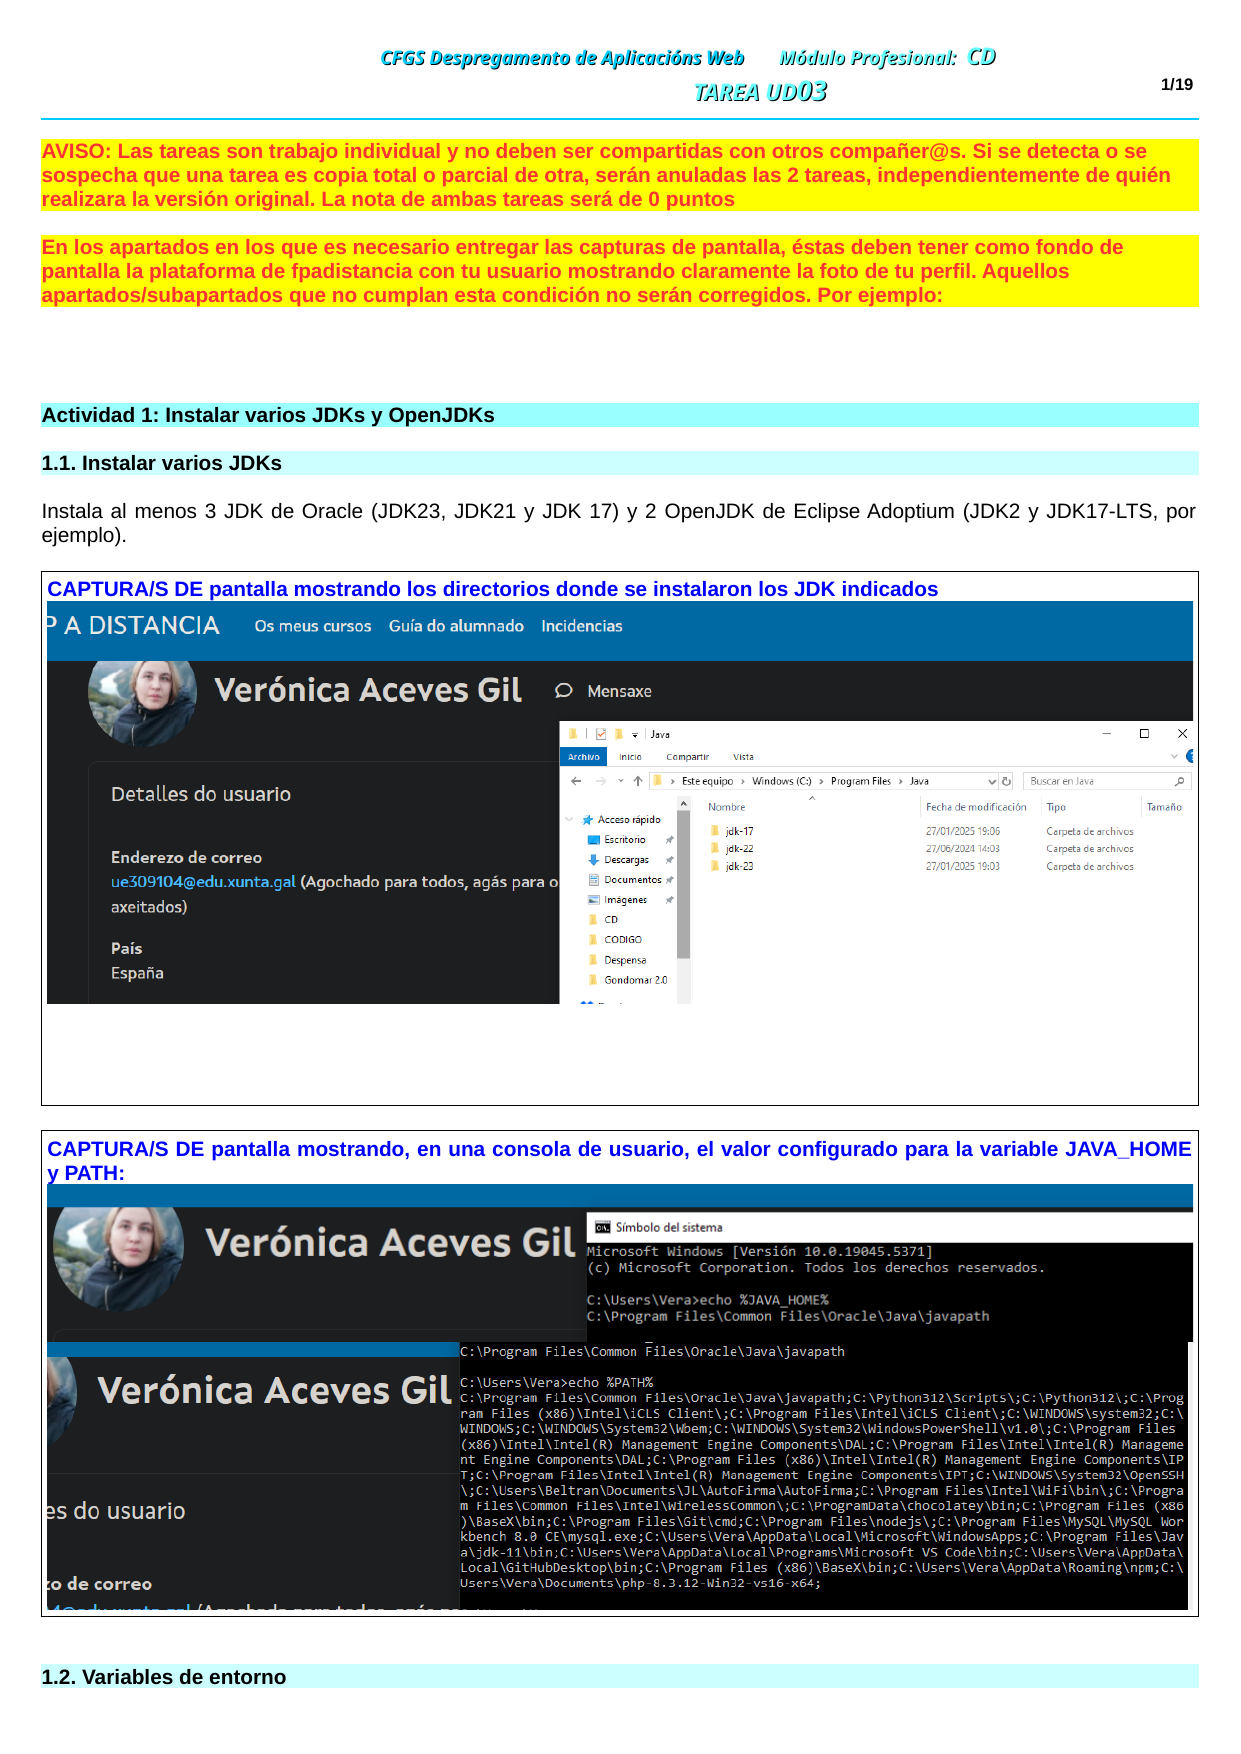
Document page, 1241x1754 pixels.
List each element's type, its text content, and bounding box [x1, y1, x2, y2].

text Instala al menos 3 JDK de Oracle (JDK23, JDK21 y JDK 17) y 2 OpenJDK de Eclipse Adoptium (JDK2 y JDK17-LTS, por ejemplo). [41, 499, 1199, 547]
picture [47, 601, 1194, 1004]
text 1.2. Variables de entorno [41, 1664, 1199, 1688]
text En los apartados en los que es necesario entregar las capturas de pantalla, éstas deben tener como fondo de pantalla la plataforma de fpadistancia con tu usuario mostrando claramente la foto de tu perfil. Aquellos apartados/subapartados que no cumplan esta condición no serán corregidos. Por ejemplo: [41, 235, 1199, 307]
picture [47, 1184, 1194, 1610]
text Actividad 1: Instalar varios JDKs y OpenJDKs [41, 403, 1199, 427]
text 1.1. Instalar varios JDKs [41, 451, 1199, 475]
text AVISO: Las tareas son trabajo individual y no deben ser compartidas con otros compañer@s. Si se detecta o se sospecha que una tarea es copia total o parcial de otra, serán anuladas las 2 tareas, independientemente de quién realizara la versión original. La nota de ambas tareas será de 0 puntos [41, 139, 1199, 211]
table_header CAPTURA/S DE pantalla mostrando, en una consola de usuario, el valor configurado para la variable JAVA_HOME y PATH: [42, 1131, 1198, 1616]
table_header CAPTURA/S DE pantalla mostrando los directorios donde se instalaron los JDK indicados [42, 572, 1198, 1105]
